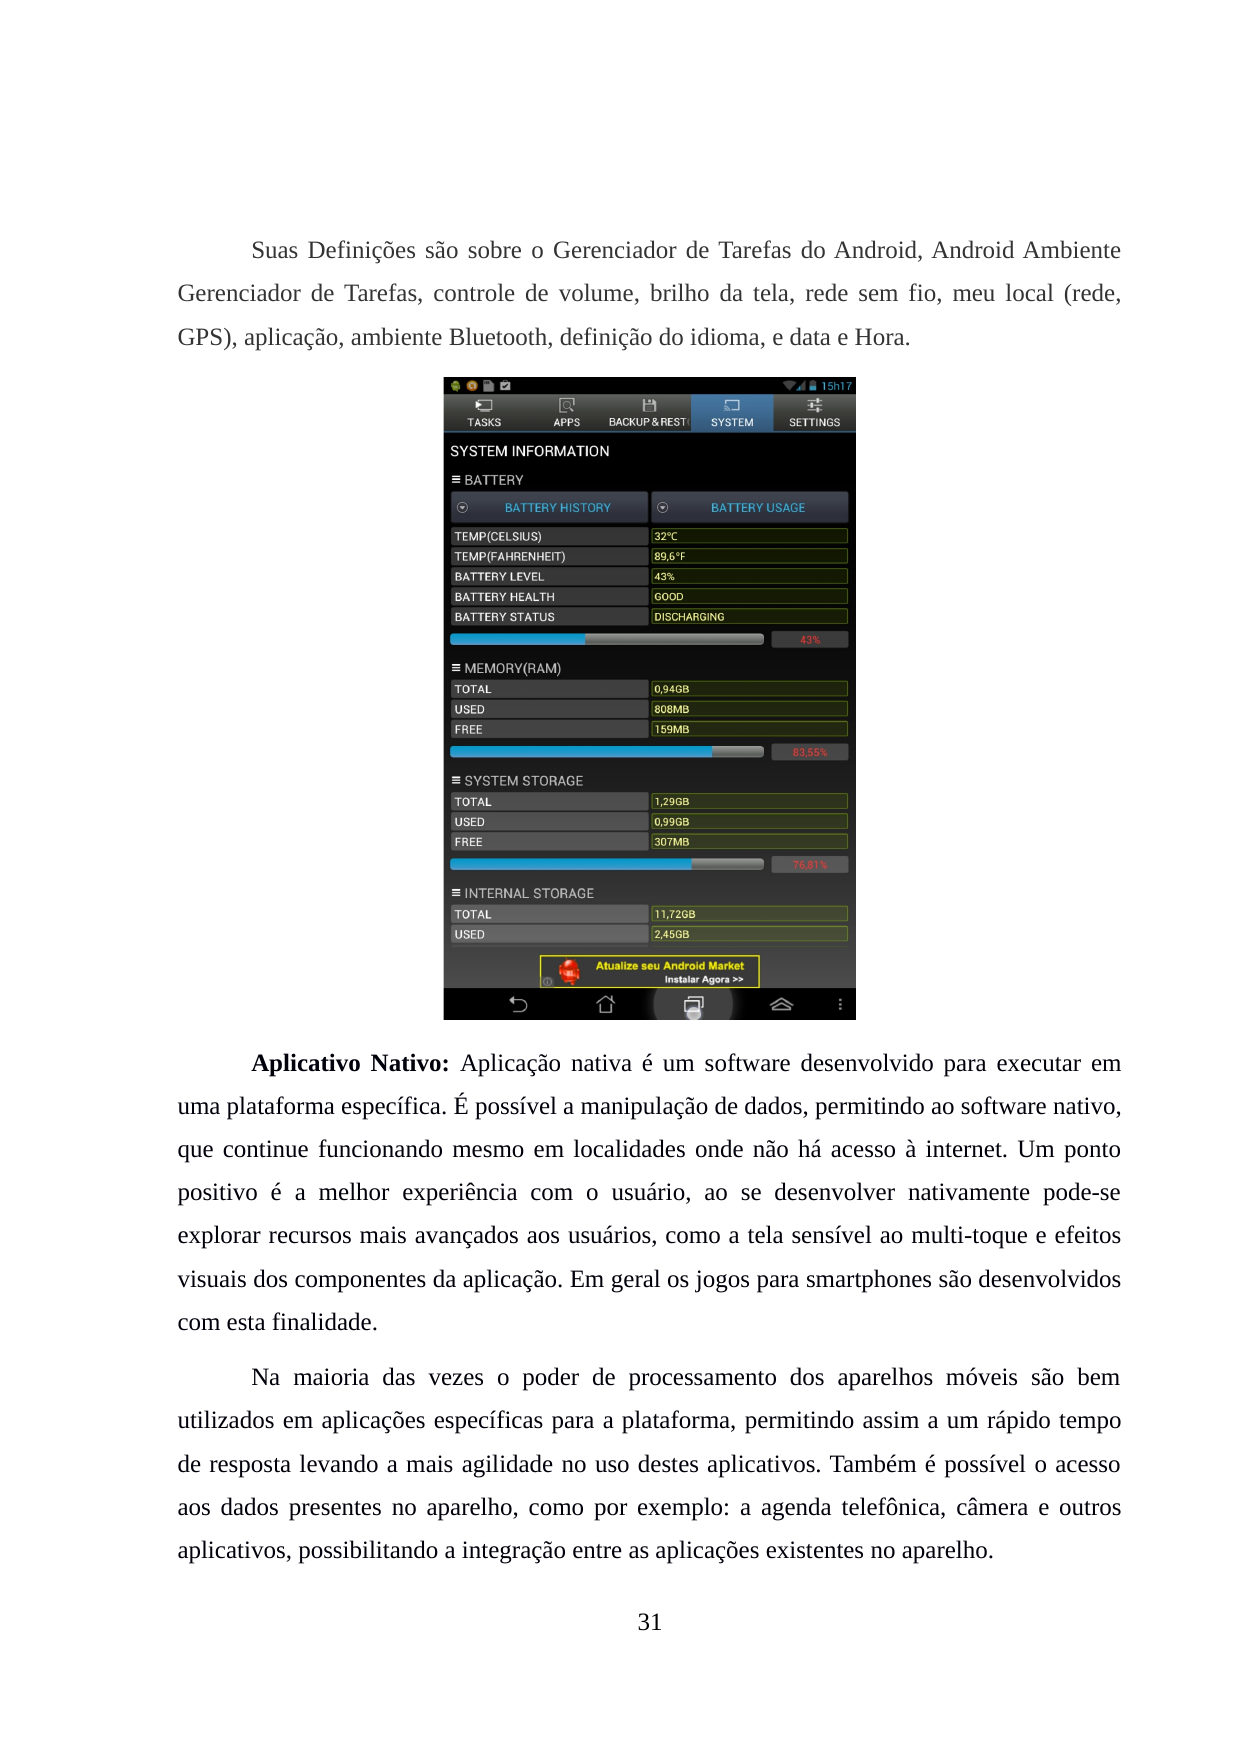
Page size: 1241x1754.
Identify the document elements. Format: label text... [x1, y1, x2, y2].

text Aplicativo Nativo: Aplicação nativa é um software desenvolvido para executar em uma plataforma específica. É possível a manipulação de dados, permitindo ao software nativo, que continue funcionando mesmo em localidades onde não há acesso à internet. Um ponto positivo é a melhor experiência com o usuário, ao se desenvolver nativamente pode-se explorar recursos mais avançados aos usuários, como a tela sensível ao multi-toque e efeitos visuais dos componentes da aplicação. Em geral os jogos para smartphones são desenvolvidos com esta finalidade. [177, 1048, 1122, 1336]
picture [443, 377, 856, 1020]
text Suas Definições são sobre o Gerenciador de Tarefas do Android, Android Ambiente Gerenciador de Tarefas, controle de volume, brilho da tela, rede sem fio, meu local (rede, GPS), aplicação, ambiente Bluetooth, definição do idioma, e data e Hora. [177, 235, 1122, 350]
text Na maioria das vezes o poder de processamento dos aparelhos móveis são bem utilizados em aplicações específicas para a plataforma, permitindo assim a um rápido tempo de resposta levando a mais agilidade no uso destes aplicativos. Também é possível o acesso aos dados presentes no aparelho, como por exemplo: a agenda telefônica, câmera e outros aplicativos, possibilitando a integração entre as aplicações existentes no aparelho. [177, 1362, 1122, 1564]
